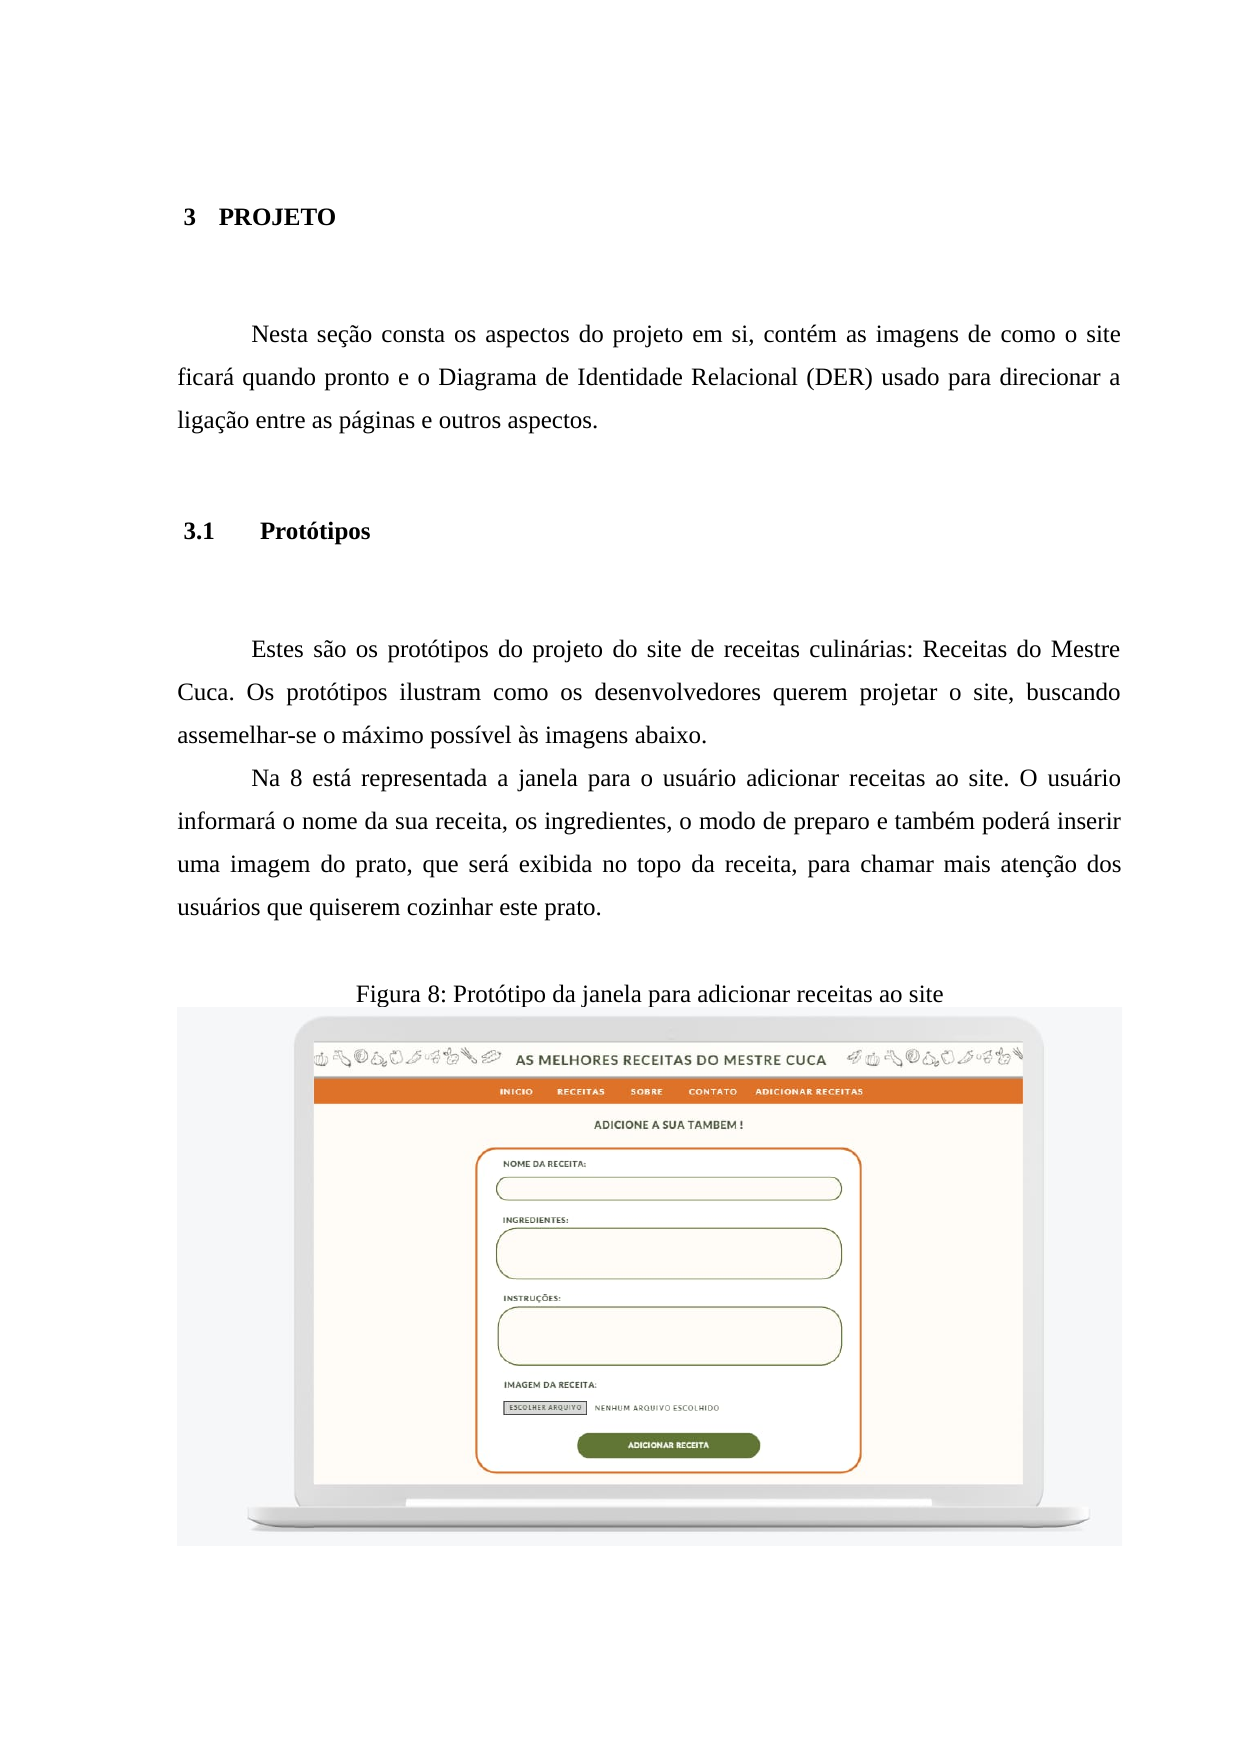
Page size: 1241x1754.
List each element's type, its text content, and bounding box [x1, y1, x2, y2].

text Na Figura 8 está representada a janela para o usuário adicionar receitas ao site. O usuário informará o nome da sua receita, os ingredientes, o modo de preparo e também poderá inserir uma imagem do prato, que será exibida no topo da receita, para chamar mais atenção dos usuários que quiserem cozinhar este prato. [177, 763, 1122, 921]
text Figura 8: Protótipo da janela para adicionar receitas ao site [177, 979, 1122, 1007]
text Estes são os protótipos do projeto do site de receitas culinárias: Receitas do Mestre Cuca. Os protótipos ilustram como os desenvolvedores querem projetar o site, buscando assemelhar-se o máximo possível às imagens abaixo. [177, 634, 1122, 749]
subtitle PROJETO [177, 202, 1122, 231]
picture [177, 1007, 1123, 1546]
subtitle Protótipos [177, 516, 1122, 545]
text Nesta seção consta os aspectos do projeto em si, contém as imagens de como o site ficará quando pronto e o Diagrama de Identidade Relacional (DER) usado para direcionar a ligação entre as páginas e outros aspectos. [177, 319, 1122, 434]
